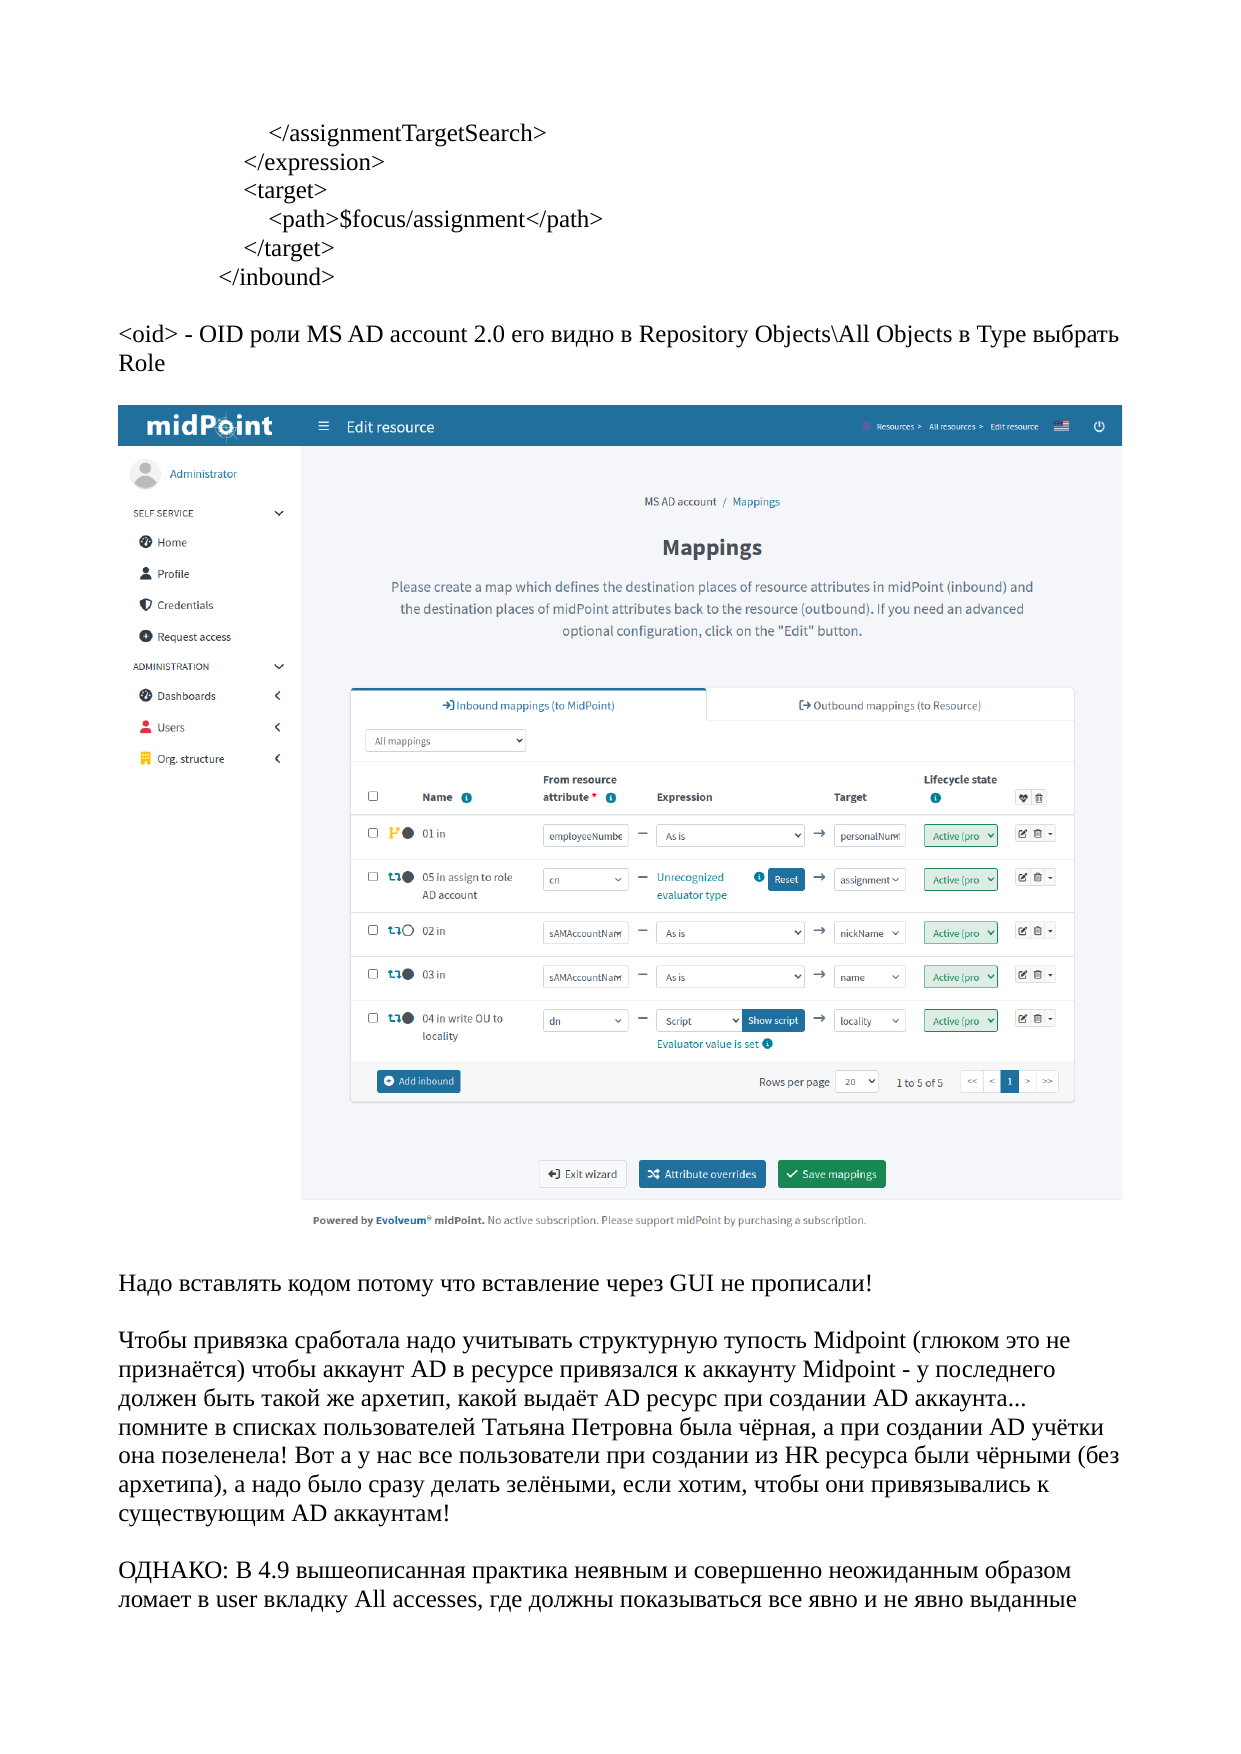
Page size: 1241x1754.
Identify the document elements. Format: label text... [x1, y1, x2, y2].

text <target> [118, 176, 1122, 204]
text ОДНАКО: В 4.9 вышеописанная практика неявным и совершенно неожиданным образом ломает в user вкладку All accesses, где должны показываться все явно и не явно выданные [118, 1556, 1122, 1613]
text <path>$focus/assignment</path> [118, 204, 1122, 233]
text Чтобы привязка сработала надо учитывать структурную тупость Midpoint (глюком это не признаётся) чтобы аккаунт AD в ресурсе привязался к aккаунту Midpoint - у последнего должен быть такой же архетип, какой выдаёт AD ресурс при создании AD аккаунта... помните в списках пользователей Татьяна Петровна была чёрная, а при создании AD учётки она позеленела! Вот а у нас все пользователи при создании из HR ресурса были чёрными (без архетипа), а надо было сразу делать зелёными, если хотим, чтобы они привязывались к существующим AD аккаунтам! [118, 1326, 1122, 1527]
text Надо вставлять кодом потому что вставление через GUI не прописали! [118, 1268, 1122, 1297]
text </expression> [118, 147, 1122, 176]
text </inbound> [118, 262, 1122, 291]
text </assignmentTargetSearch> [118, 118, 1122, 147]
text <oid> - OID роли MS AD account 2.0 его видно в Repository Objects\All Objects в Type выбрать Role [118, 319, 1122, 377]
picture [118, 405, 1123, 1240]
text </target> [118, 233, 1122, 262]
